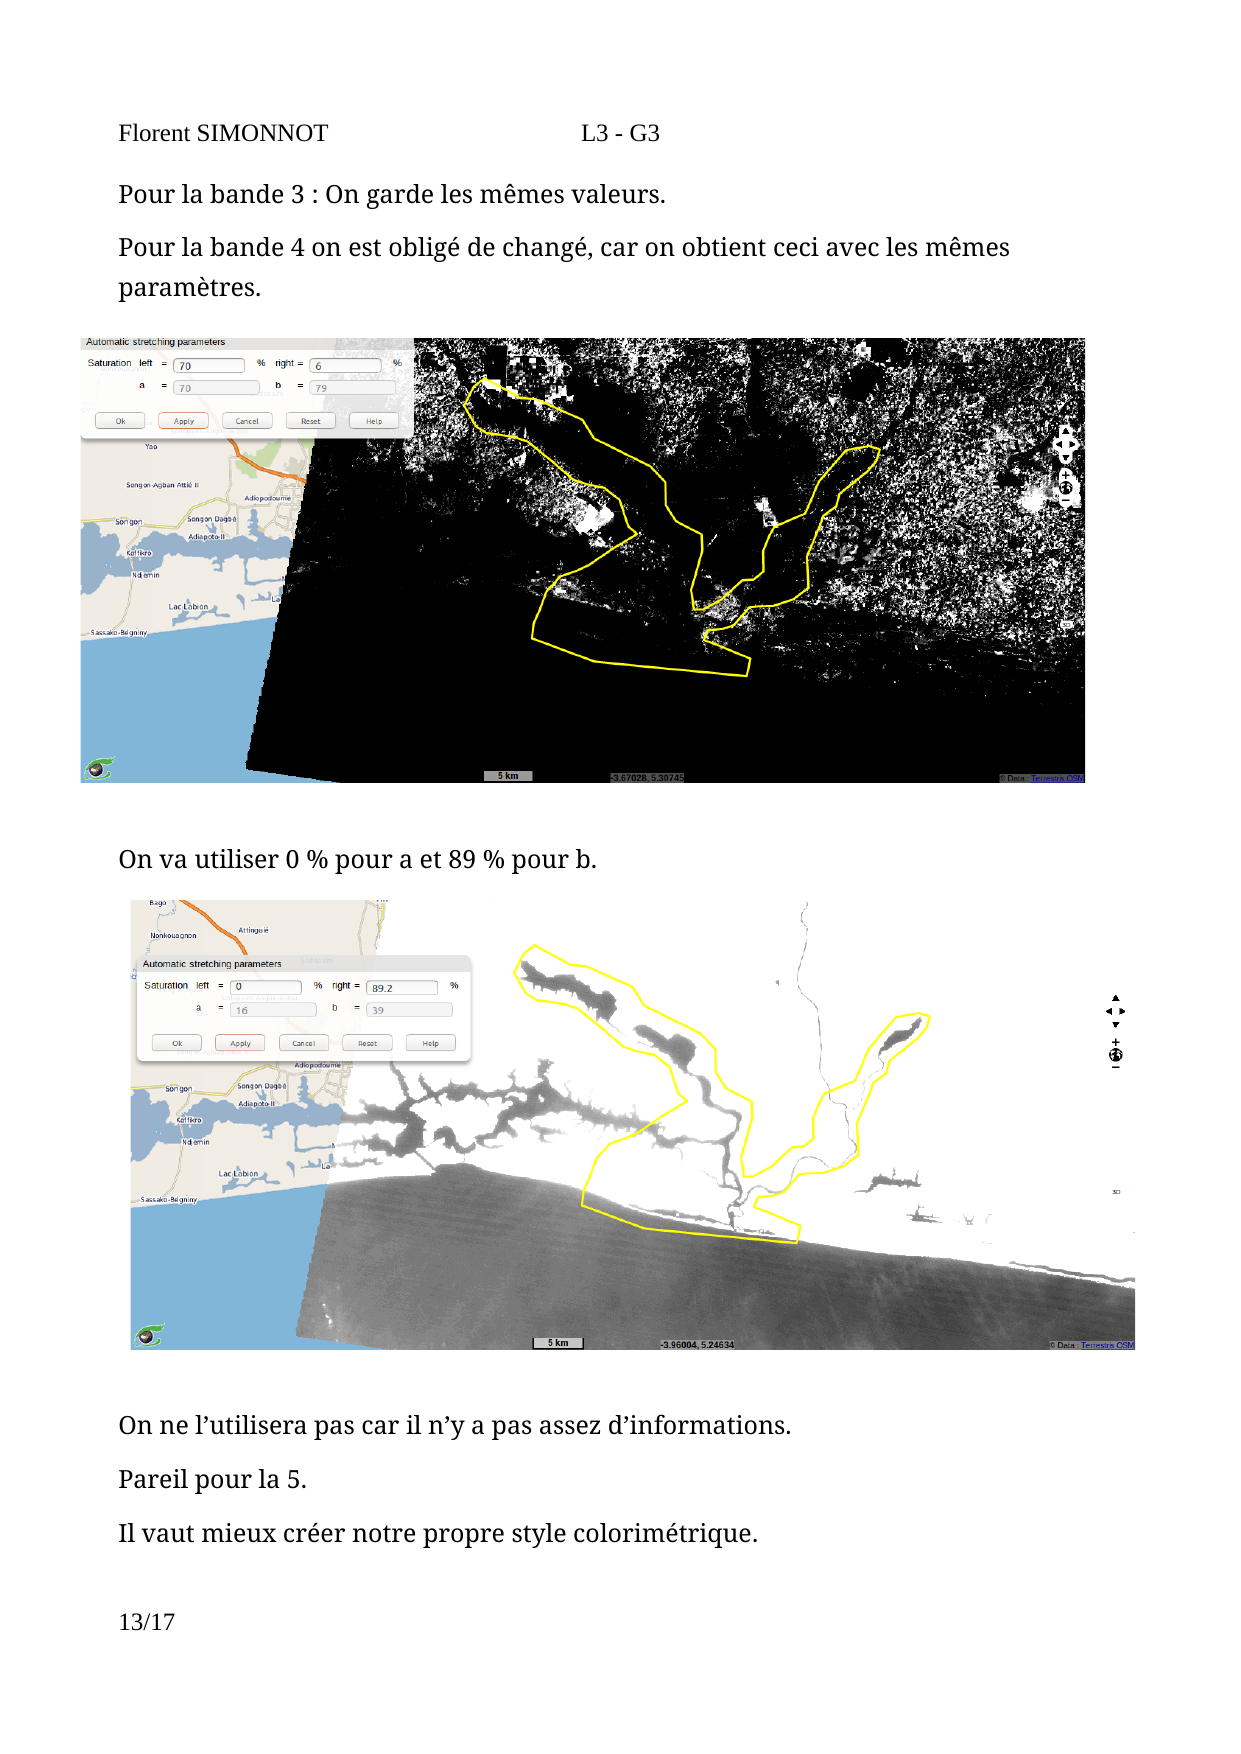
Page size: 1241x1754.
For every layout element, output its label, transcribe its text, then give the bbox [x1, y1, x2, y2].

text Pareil pour la 5. [118, 1462, 1123, 1496]
text On ne l’utilisera pas car il n’y a pas assez d’informations. [118, 1408, 1123, 1442]
picture [130, 900, 1136, 1350]
text Pour la bande 4 on est obligé de changé, car on obtient ceci avec les mêmes paramètres. [118, 230, 1123, 303]
picture [80, 338, 1086, 783]
text Pour la bande 3 : On garde les mêmes valeurs. [118, 176, 1123, 210]
text Il vaut mieux créer notre propre style colorimétrique. [118, 1516, 1123, 1549]
text On va utiliser 0 % pour a et 89 % pour b. [118, 842, 1123, 876]
